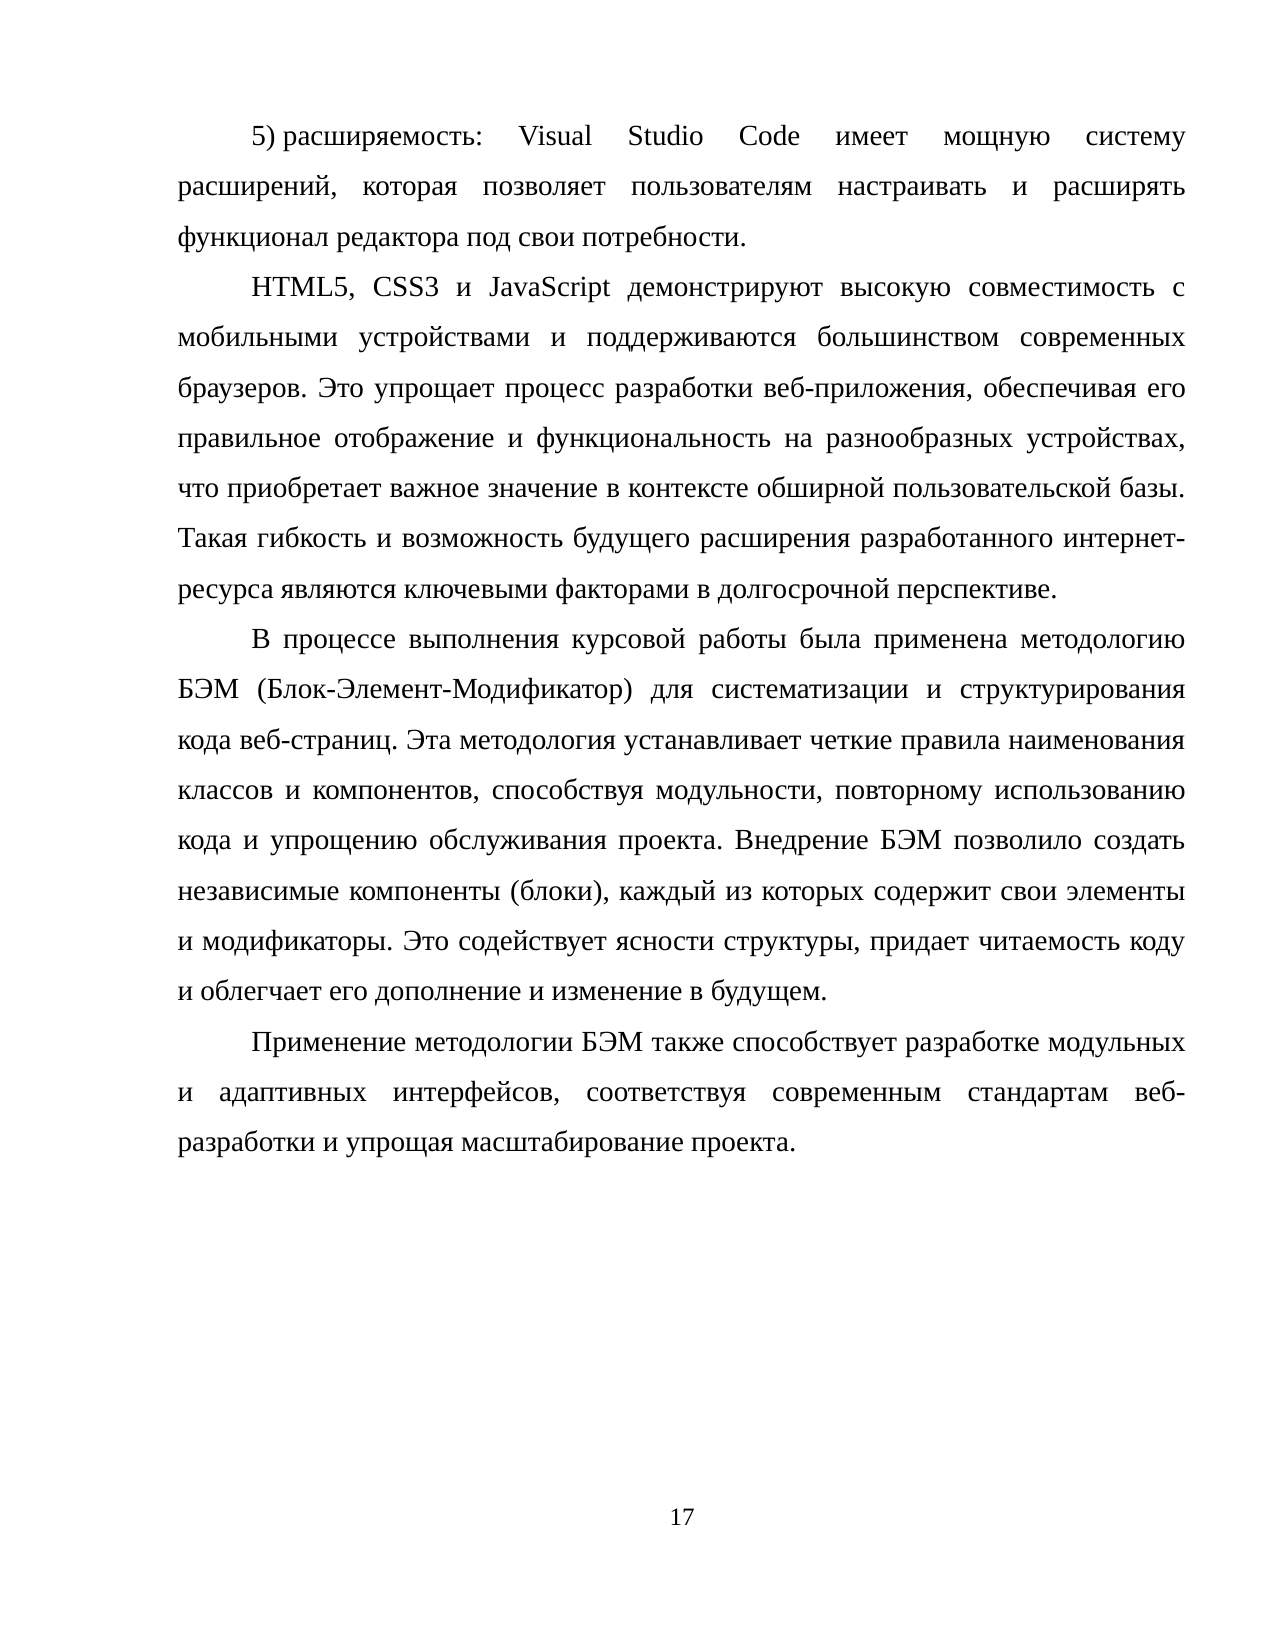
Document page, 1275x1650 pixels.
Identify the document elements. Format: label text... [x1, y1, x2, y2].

list расширяемость: Visual Studio Code имеет мощную систему расширений, которая позволяет пользователям настраивать и расширять функционал редактора под свои потребности. [177, 118, 1186, 252]
text В процессе выполнения курсовой работы была применена методологию БЭМ (Блок-Элемент-Модификатор) для систематизации и структурирования кода веб-страниц. Эта методология устанавливает четкие правила наименования классов и компонентов, способствуя модульности, повторному использованию кода и упрощению обслуживания проекта. Внедрение БЭМ позволило создать независимые компоненты (блоки), каждый из которых содержит свои элементы и модификаторы. Это содействует ясности структуры, придает читаемость коду и облегчает его дополнение и изменение в будущем. [177, 621, 1186, 1007]
text Применение методологии БЭМ также способствует разработке модульных и адаптивных интерфейсов, соответствуя современным стандартам веб-разработки и упрощая масштабирование проекта. [177, 1024, 1186, 1158]
text HTML5, CSS3 и JavaScript демонстрируют высокую совместимость с мобильными устройствами и поддерживаются большинством современных браузеров. Это упрощает процесс разработки веб-приложения, обеспечивая его правильное отображение и функциональность на разнообразных устройствах, что приобретает важное значение в контексте обширной пользовательской базы. Такая гибкость и возможность будущего расширения разработанного интернет-ресурса являются ключевыми факторами в долгосрочной перспективе. [177, 269, 1186, 604]
